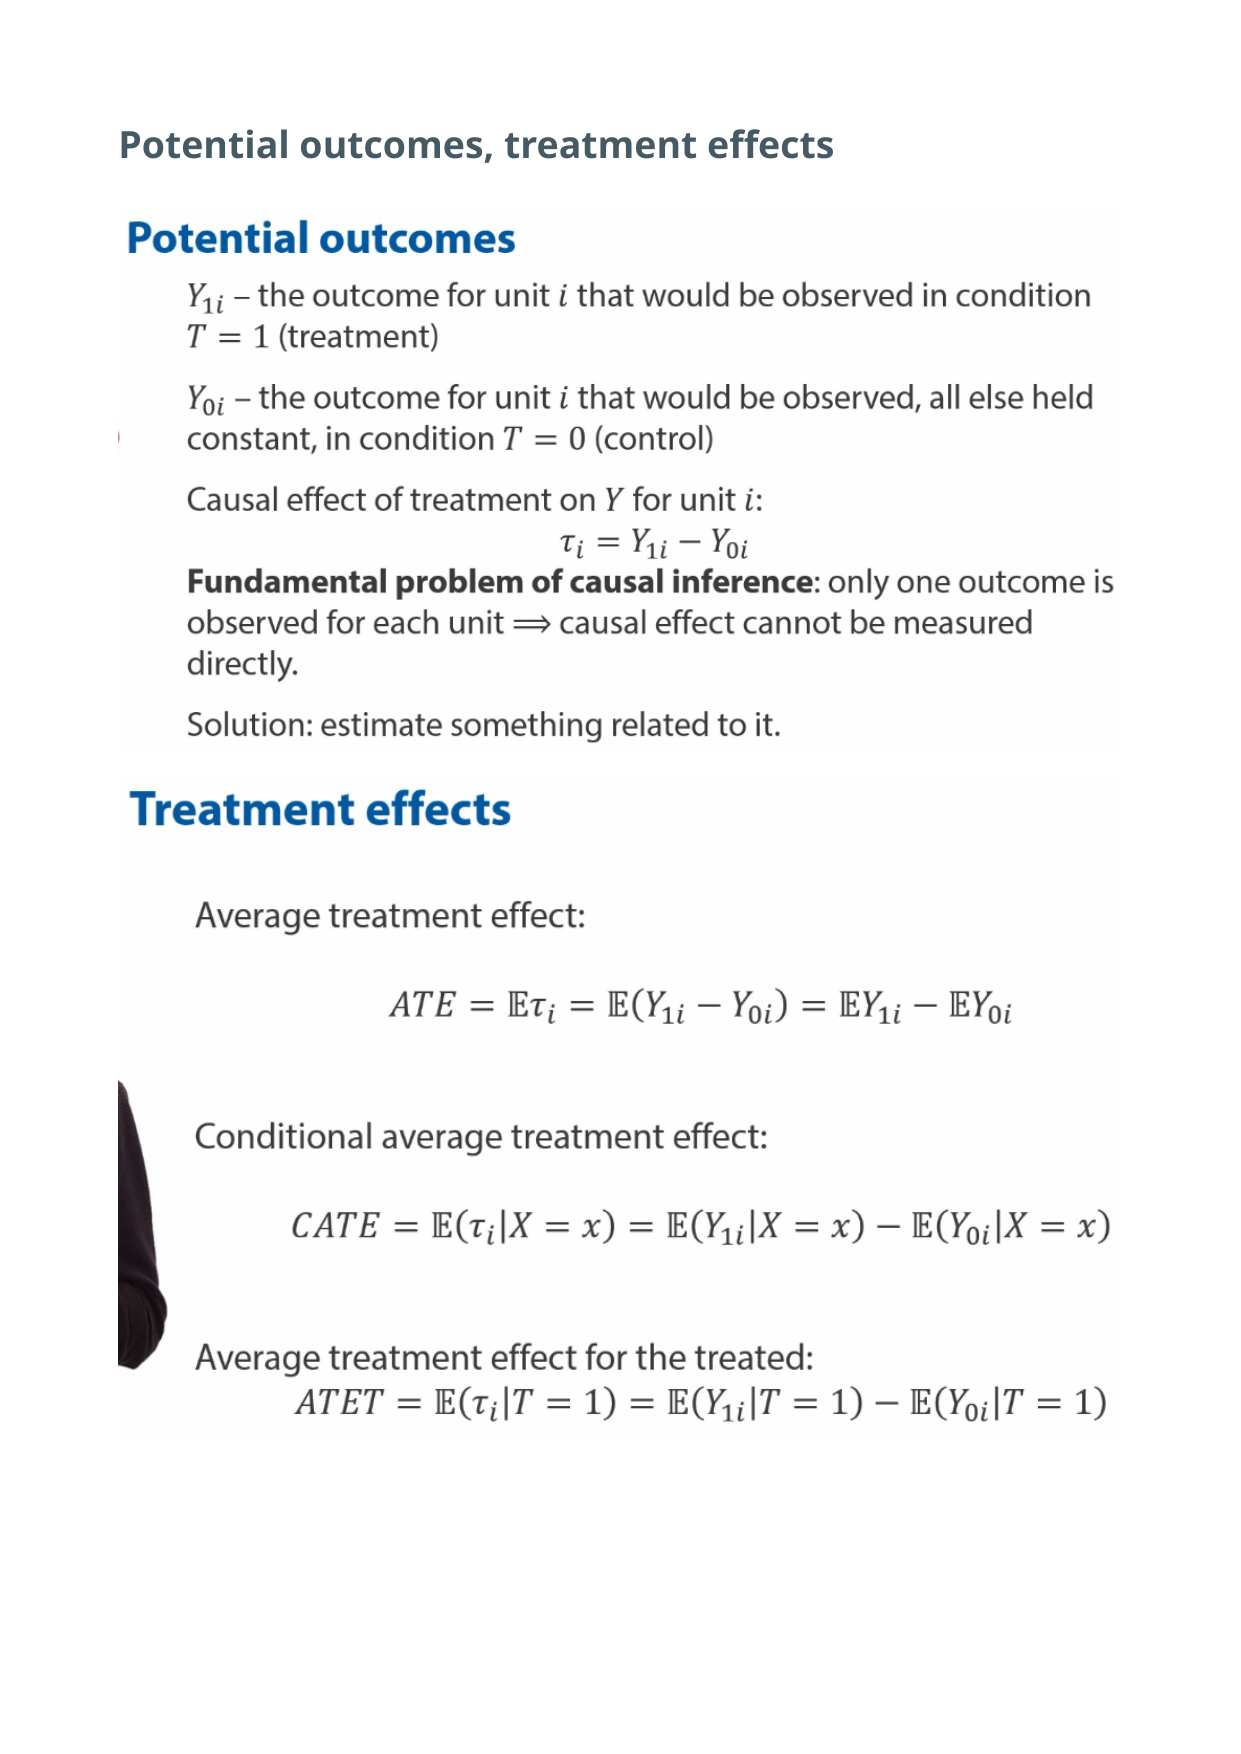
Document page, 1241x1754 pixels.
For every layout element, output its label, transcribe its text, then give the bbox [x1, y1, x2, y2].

picture [118, 210, 1123, 754]
subtitle Potential outcomes, treatment effects [118, 118, 1122, 169]
picture [118, 781, 1123, 1439]
